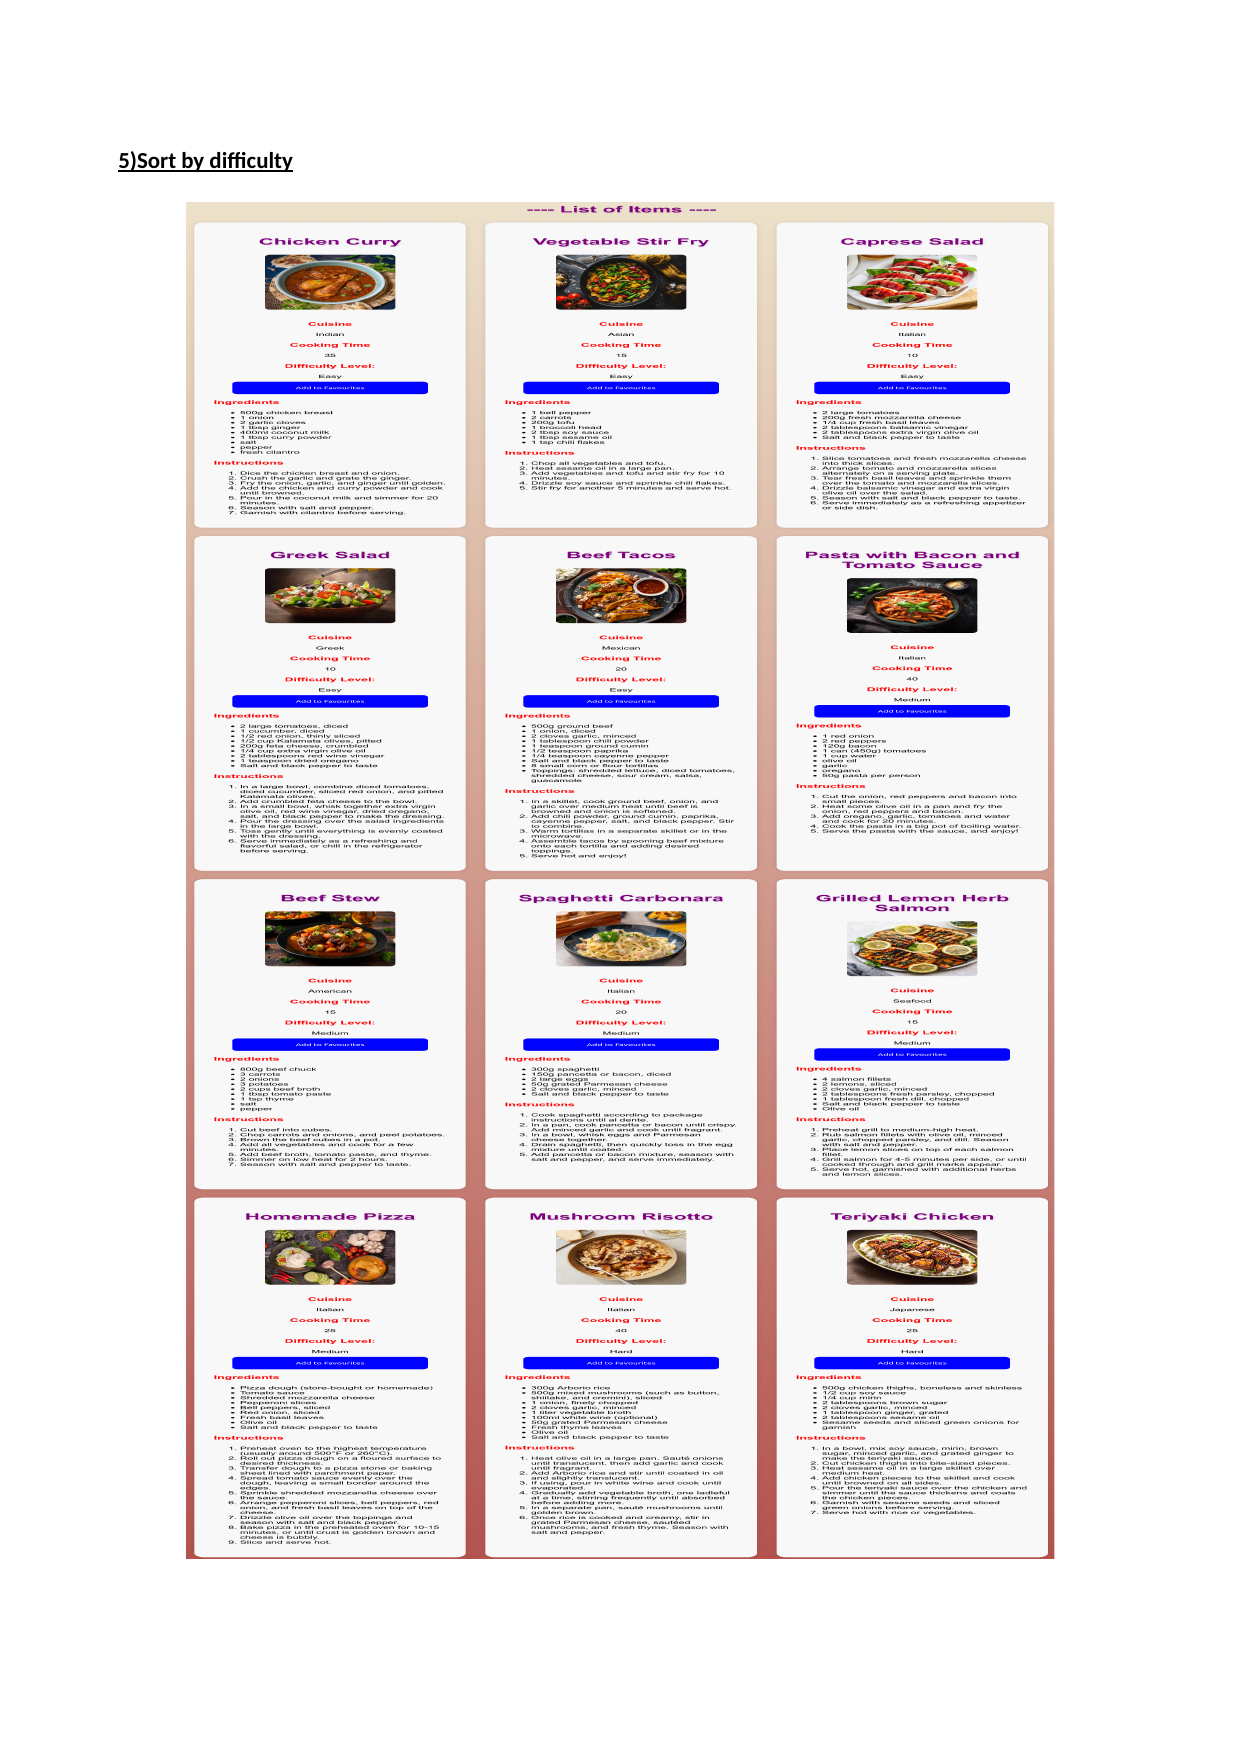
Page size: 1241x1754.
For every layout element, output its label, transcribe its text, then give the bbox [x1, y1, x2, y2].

list 5)Sort by difficulty [118, 146, 1122, 174]
picture [186, 202, 1055, 1559]
